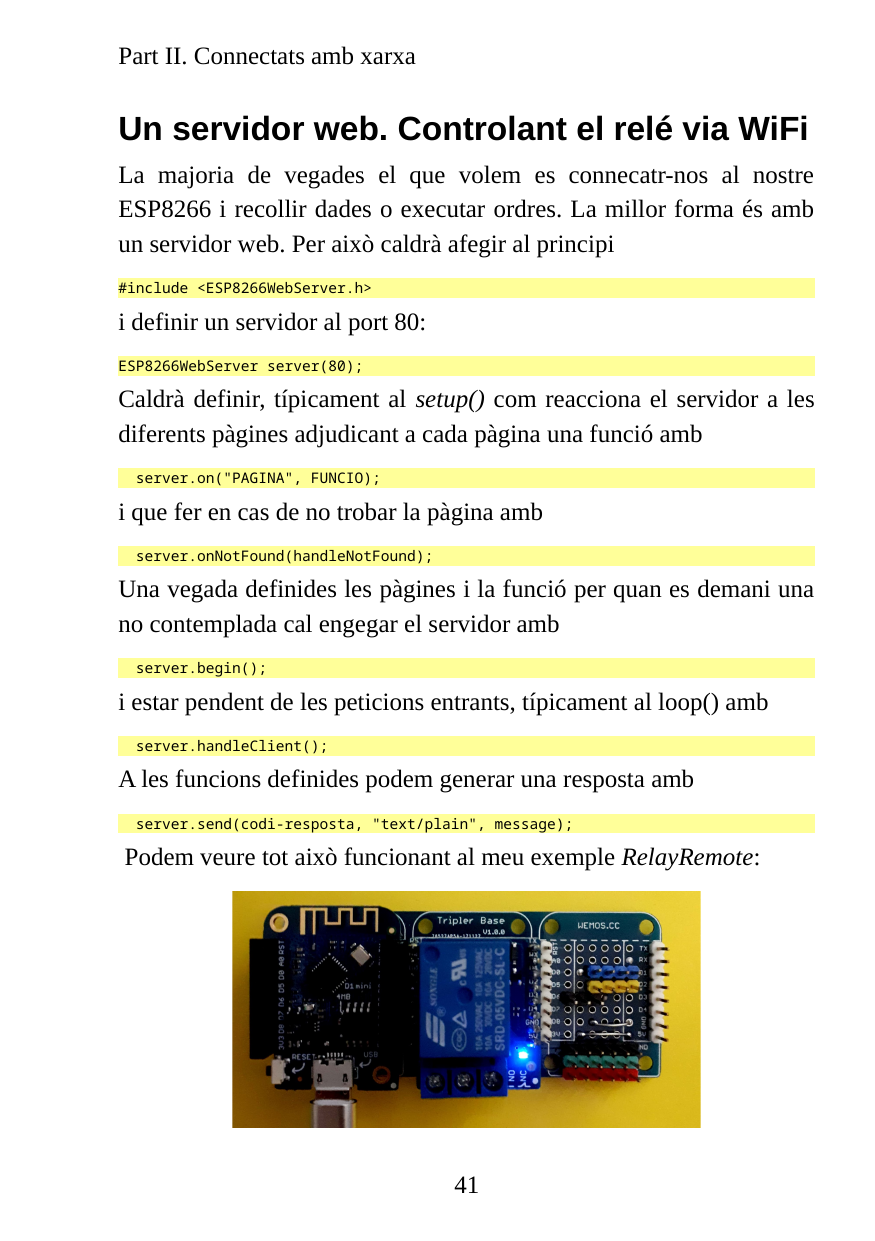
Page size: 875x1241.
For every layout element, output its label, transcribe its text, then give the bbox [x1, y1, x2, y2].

text A les funcions definides podem generar una resposta amb [118, 764, 815, 793]
text i definir un servidor al port 80: [118, 307, 815, 335]
picture [232, 891, 701, 1128]
text La majoria de vegades el que volem es connecatr-nos al nostre ESP8266 i recollir dades o executar ordres. La millor forma és amb un servidor web. Per això caldrà afegir al principi [118, 160, 815, 257]
text Podem veure tot això funcionant al meu exemple RelayRemote: [118, 842, 815, 871]
text i que fer en cas de no trobar la pàgina amb [118, 497, 815, 525]
text i estar pendent de les peticions entrants, típicament al loop() amb [118, 687, 815, 716]
text ESP8266WebServer server(80); [118, 356, 815, 376]
text #include <ESP8266WebServer.h> [118, 278, 815, 298]
text server.begin(); [118, 658, 815, 678]
text Caldrà definir, típicament al setup() com reacciona el servidor a les diferents pàgines adjudicant a cada pàgina una funció amb [118, 384, 815, 448]
text server.on("PAGINA", FUNCIO); [118, 468, 815, 488]
text server.handleClient(); [118, 736, 815, 756]
subtitle Un servidor web. Controlant el relé via WiFi [118, 109, 815, 147]
text Una vegada definides les pàgines i la funció per quan es demani una no contemplada cal engegar el servidor amb [118, 574, 815, 638]
text server.send(codi-resposta, "text/plain", message); [118, 814, 815, 833]
text server.onNotFound(handleNotFound); [118, 546, 815, 566]
